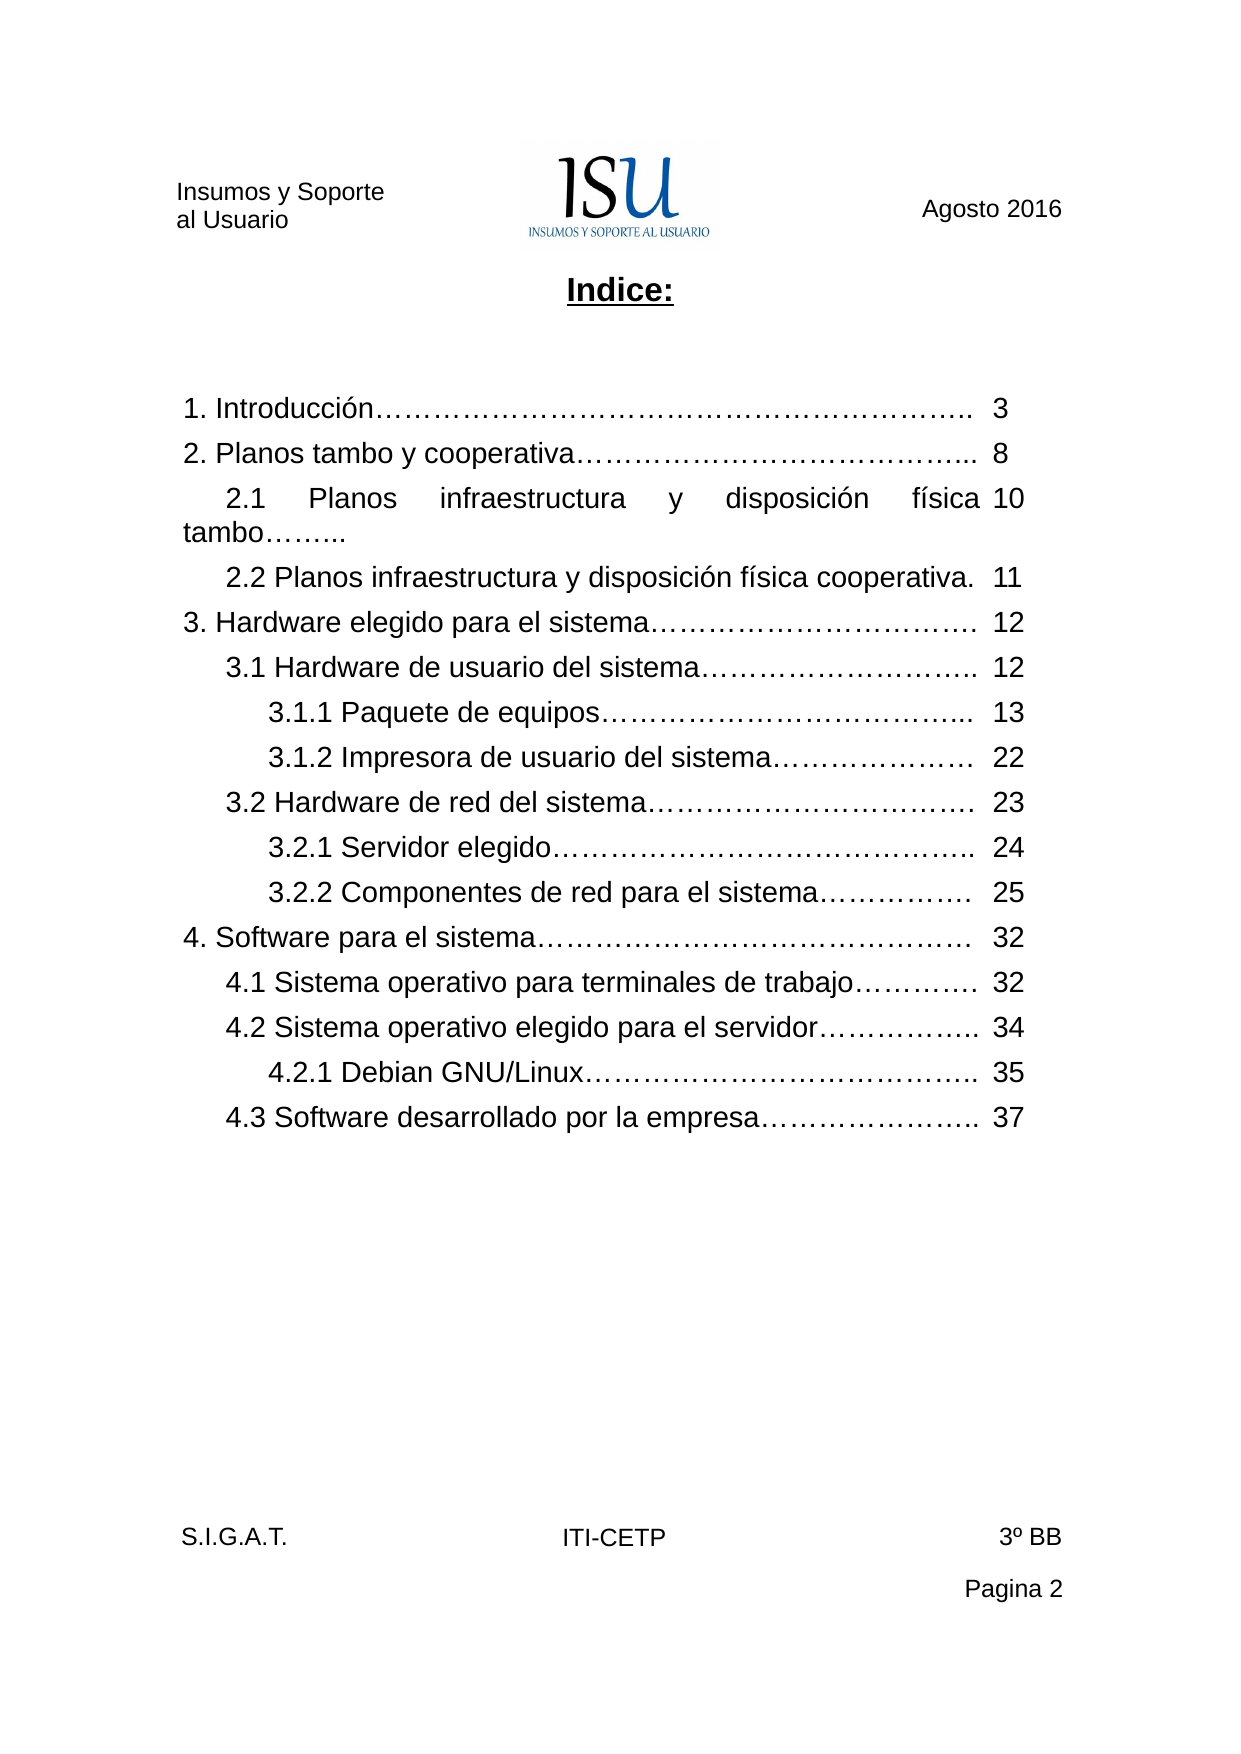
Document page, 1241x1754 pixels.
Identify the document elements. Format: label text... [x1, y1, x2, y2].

table_cell [177, 1229, 986, 1274]
table_cell 32 [986, 959, 1063, 1004]
table_cell [177, 1274, 986, 1319]
table_cell 4.2 Sistema operativo elegido para el servidor…………….. [177, 1004, 986, 1049]
table_cell [177, 1139, 986, 1184]
table_cell [986, 1184, 1063, 1229]
table_cell 3.2 Hardware de red del sistema……………………………. [177, 779, 986, 824]
table_cell 3.2.2 Componentes de red para el sistema……………. [177, 869, 986, 914]
table_cell 10 [986, 475, 1063, 554]
table_cell 24 [986, 824, 1063, 869]
table_header 3 [986, 385, 1063, 430]
table_cell 4. Software para el sistema……………………………………… [177, 914, 986, 959]
table_cell 32 [986, 914, 1063, 959]
table_header 1. Introducción…………………………………………………….. [177, 385, 986, 430]
table_cell 2. Planos tambo y cooperativa…………………………………... [177, 430, 986, 475]
table_cell 37 [986, 1094, 1063, 1139]
table_cell 4.3 Software desarrollado por la empresa………………….. [177, 1094, 986, 1139]
table_cell 3.1.1 Paquete de equipos………………………………... [177, 689, 986, 734]
table_cell 12 [986, 644, 1063, 689]
table_cell 13 [986, 689, 1063, 734]
picture [517, 138, 723, 252]
table_cell 4.2.1 Debian GNU/Linux………………………………….. [177, 1049, 986, 1094]
text Indice: [177, 270, 1063, 309]
table_cell 4.1 Sistema operativo para terminales de trabajo…………. [177, 959, 986, 1004]
table_cell 8 [986, 430, 1063, 475]
table_cell 3.2.1 Servidor elegido…………………………………….. [177, 824, 986, 869]
table_cell 12 [986, 599, 1063, 644]
table_cell 34 [986, 1004, 1063, 1049]
table_cell 2.1 Planos infraestructura y disposición física tambo……... [177, 475, 986, 554]
table_cell 11 [986, 554, 1063, 599]
table_cell 25 [986, 869, 1063, 914]
table_cell 3. Hardware elegido para el sistema……………………………. [177, 599, 986, 644]
table_cell 35 [986, 1049, 1063, 1094]
table_cell 22 [986, 734, 1063, 779]
table_cell 23 [986, 779, 1063, 824]
table_cell 2.2 Planos infraestructura y disposición física cooperativa. [177, 554, 986, 599]
table_cell [177, 1184, 986, 1229]
table_cell [986, 1139, 1063, 1184]
table_cell [986, 1274, 1063, 1319]
table_cell 3.1.2 Impresora de usuario del sistema………………… [177, 734, 986, 779]
table_cell [986, 1229, 1063, 1274]
table_cell 3.1 Hardware de usuario del sistema……………………….. [177, 644, 986, 689]
